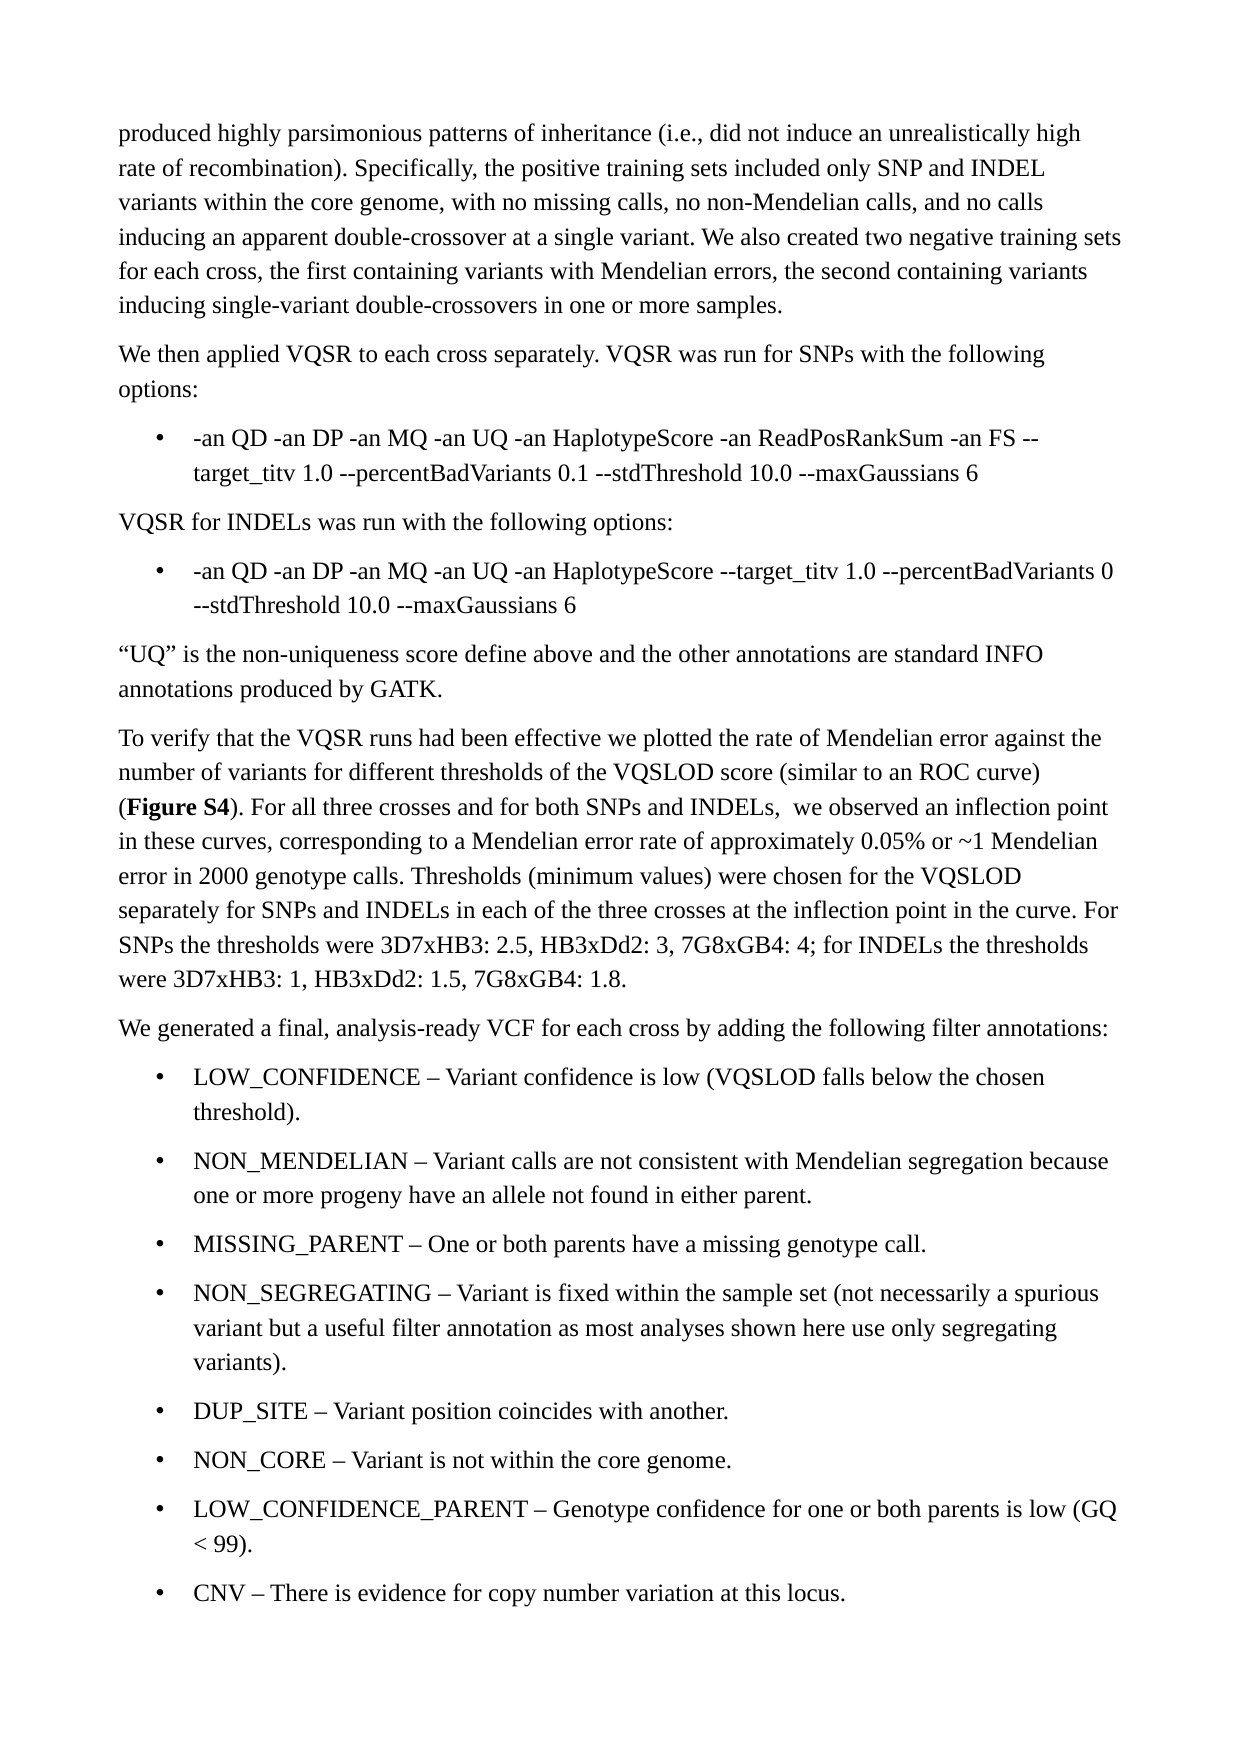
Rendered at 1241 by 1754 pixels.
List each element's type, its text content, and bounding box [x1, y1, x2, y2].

list LOW_CONFIDENCE – Variant confidence is low (VQSLOD falls below the chosen threshold). [156, 1062, 1122, 1126]
text VQSR for INDELs was run with the following options: [118, 507, 1122, 535]
list LOW_CONFIDENCE_PARENT – Genotype confidence for one or both parents is low (GQ < 99). [156, 1494, 1122, 1558]
list DUP_SITE – Variant position coincides with another. [156, 1396, 1122, 1425]
list NON_MENDELIAN – Variant calls are not consistent with Mendelian segregation because one or more progeny have an allele not found in either parent. [156, 1146, 1122, 1209]
text We then applied VQSR to each cross separately. VQSR was run for SNPs with the following options: [118, 339, 1122, 403]
list NON_SEGREGATING – Variant is fixed within the sample set (not necessarily a spurious variant but a useful filter annotation as most analyses shown here use only segregating variants). [156, 1278, 1122, 1376]
list MISSING_PARENT – One or both parents have a missing genotype call. [156, 1229, 1122, 1258]
list -an QD -an DP -an MQ -an UQ -an HaplotypeScore --target_titv 1.0 --percentBadVariants 0 --stdThreshold 10.0 --maxGaussians 6 [156, 556, 1122, 619]
list -an QD -an DP -an MQ -an UQ -an HaplotypeScore -an ReadPosRankSum -an FS --target_titv 1.0 --percentBadVariants 0.1 --stdThreshold 10.0 --maxGaussians 6 [156, 423, 1122, 486]
text To verify that the VQSR runs had been effective we plotted the rate of Mendelian error against the number of variants for different thresholds of the VQSLOD score (similar to an ROC curve) (Figure S4). For all three crosses and for both SNPs and INDELs, we observed an inflection point in these curves, corresponding to a Mendelian error rate of approximately 0.05% or ~1 Mendelian error in 2000 genotype calls. Thresholds (minimum values) were chosen for the VQSLOD separately for SNPs and INDELs in each of the three crosses at the inflection point in the curve. For SNPs the thresholds were 3D7xHB3: 2.5, HB3xDd2: 3, 7G8xGB4: 4; for INDELs the thresholds were 3D7xHB3: 1, HB3xDd2: 1.5, 7G8xGB4: 1.8. [118, 723, 1122, 993]
list CNV – There is evidence for copy number variation at this locus. [156, 1578, 1122, 1607]
text We generated a final, analysis-ready VCF for each cross by adding the following filter annotations: [118, 1013, 1122, 1042]
text produced highly parsimonious patterns of inheritance (i.e., did not induce an unrealistically high rate of recombination). Specifically, the positive training sets included only SNP and INDEL variants within the core genome, with no missing calls, no non-Mendelian calls, and no calls inducing an apparent double-crossover at a single variant. We also created two negative training sets for each cross, the first containing variants with Mendelian errors, the second containing variants inducing single-variant double-crossovers in one or more samples. [118, 118, 1122, 319]
list NON_CORE – Variant is not within the core genome. [156, 1446, 1122, 1474]
text “UQ” is the non-uniqueness score define above and the other annotations are standard INFO annotations produced by GATK. [118, 639, 1122, 702]
